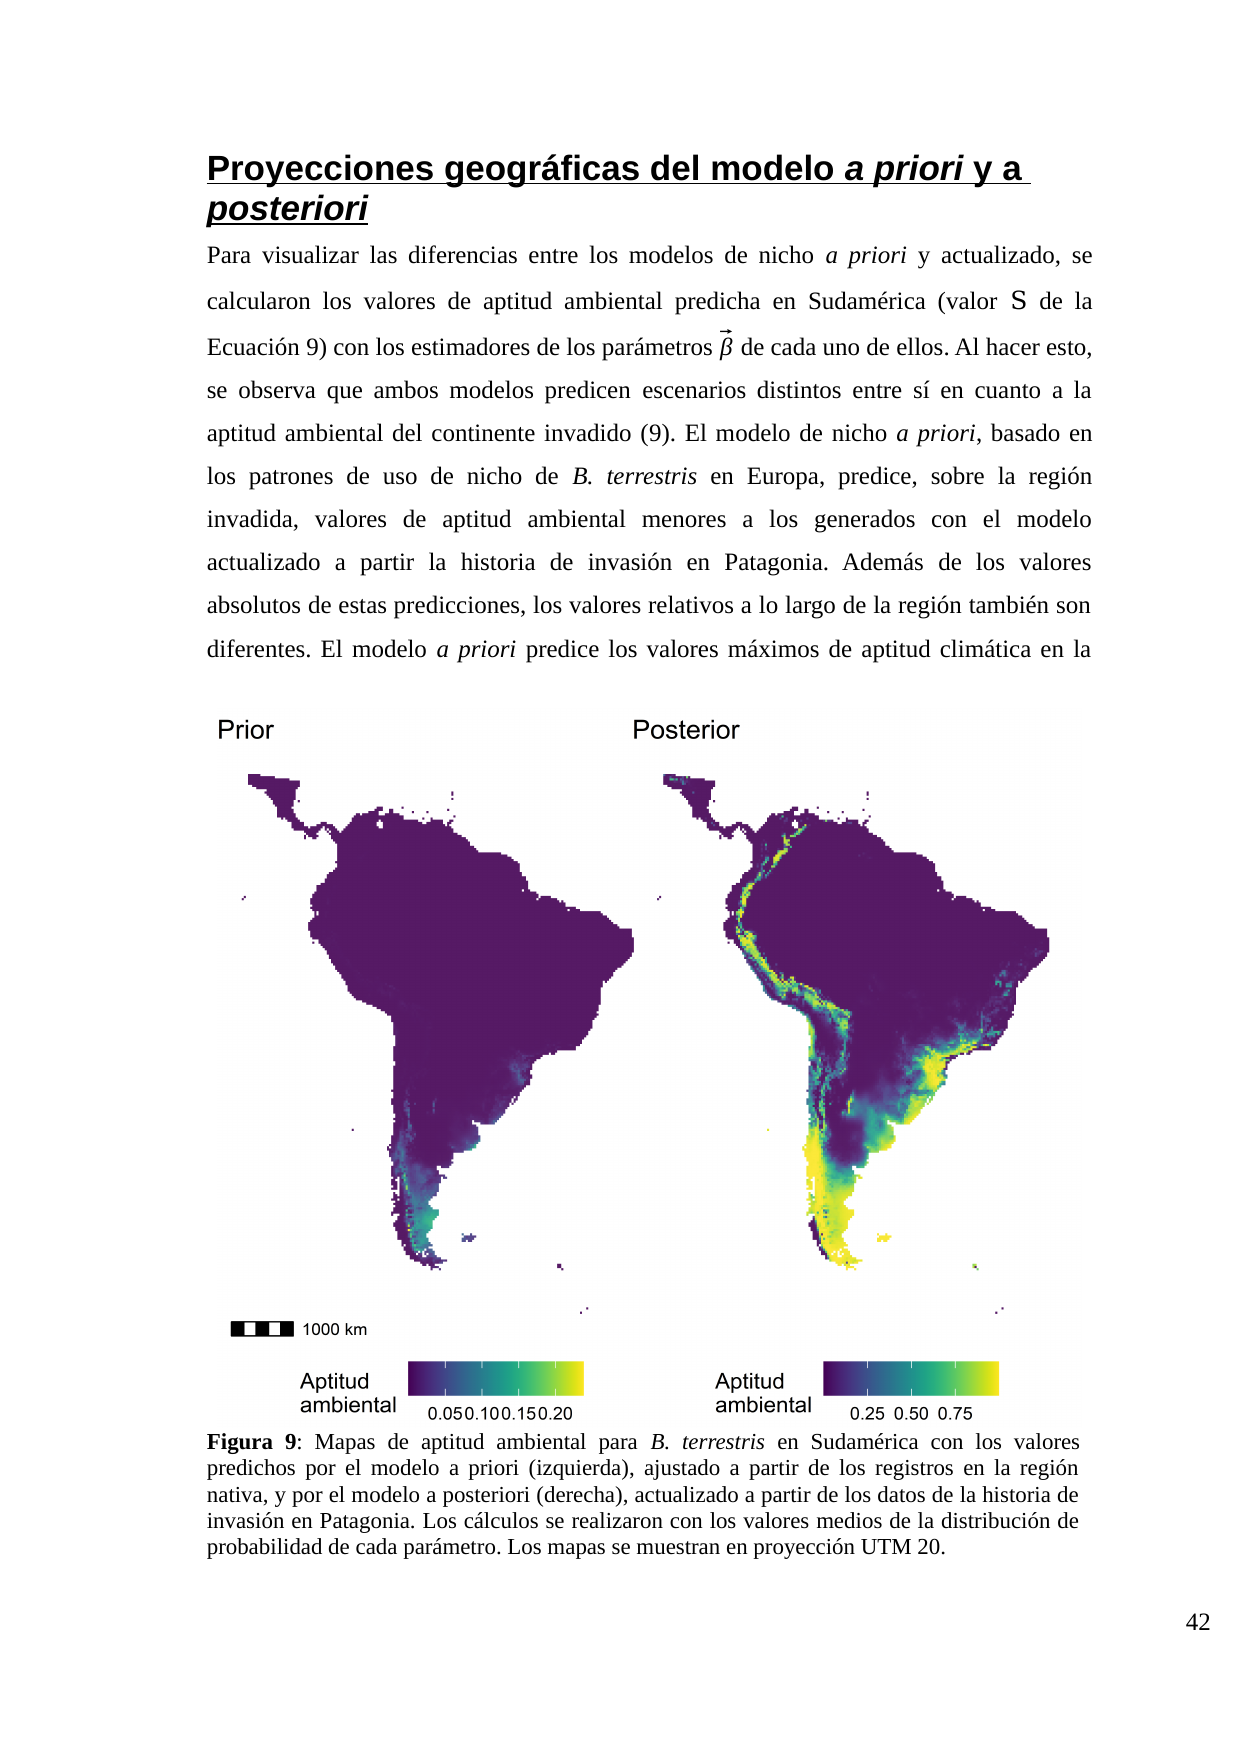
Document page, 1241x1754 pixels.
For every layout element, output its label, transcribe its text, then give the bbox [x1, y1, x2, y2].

picture [217, 708, 1082, 1428]
subtitle Proyecciones geográficas del modelo a priori y a posteriori [207, 148, 1093, 228]
text Figura 9: Mapas de aptitud ambiental para B. terrestris en Sudamérica con los valores predichos por el modelo a priori (izquierda), ajustado a partir de los registros en la región nativa, y por el modelo a posteriori (derecha), actualizado a partir de los datos de la historia de invasión en Patagonia. Los cálculos se realizaron con los valores medios de la distribución de probabilidad de cada parámetro. Los mapas se muestran en proyección UTM 20. [207, 721, 1081, 1560]
text Para visualizar las diferencias entre los modelos de nicho a priori y actualizado, se calcularon los valores de aptitud ambiental predicha en Sudamérica (valor S de la Ecuación 9) con los estimadores de los parámetros de cada uno de ellos. Al hacer esto, se observa que ambos modelos predicen escenarios distintos entre sí en cuanto a la aptitud ambiental del continente invadido (Figura 9). El modelo de nicho a priori, basado en los patrones de uso de nicho de B. terrestris en Europa, predice, sobre la región invadida, valores de aptitud ambiental menores a los generados con el modelo actualizado a partir la historia de invasión en Patagonia. Además de los valores absolutos de estas predicciones, los valores relativos a lo largo de la región también son diferentes. El modelo a priori predice los valores máximos de aptitud climática en la zona sudeste de Argentina, sobre la costa atlántica de la provincia de Santa Cruz; mientras que el modelo actualizado predice valores máximos sobre el centro de Chile y la zona sur de Brasil. Además, el modelo actualizado predice valores altos de aptitud (relativos al resto del mapa) sobre la región costera de la pampa argentina (provincia de Buenos Aires) y de Uruguay, y sobre la zona andina tropical (Figura 9). Estas diferencias observadas ratifican la necesidad de incluir información sobre los patrones ecológicos de las especies invasoras fuera de su rango nativo, ya que, de lo contrario, se puede incurrir en subestimación y predicciones erradas sobre la potencialidad de colonización de nuevas regiones. [207, 241, 1093, 662]
